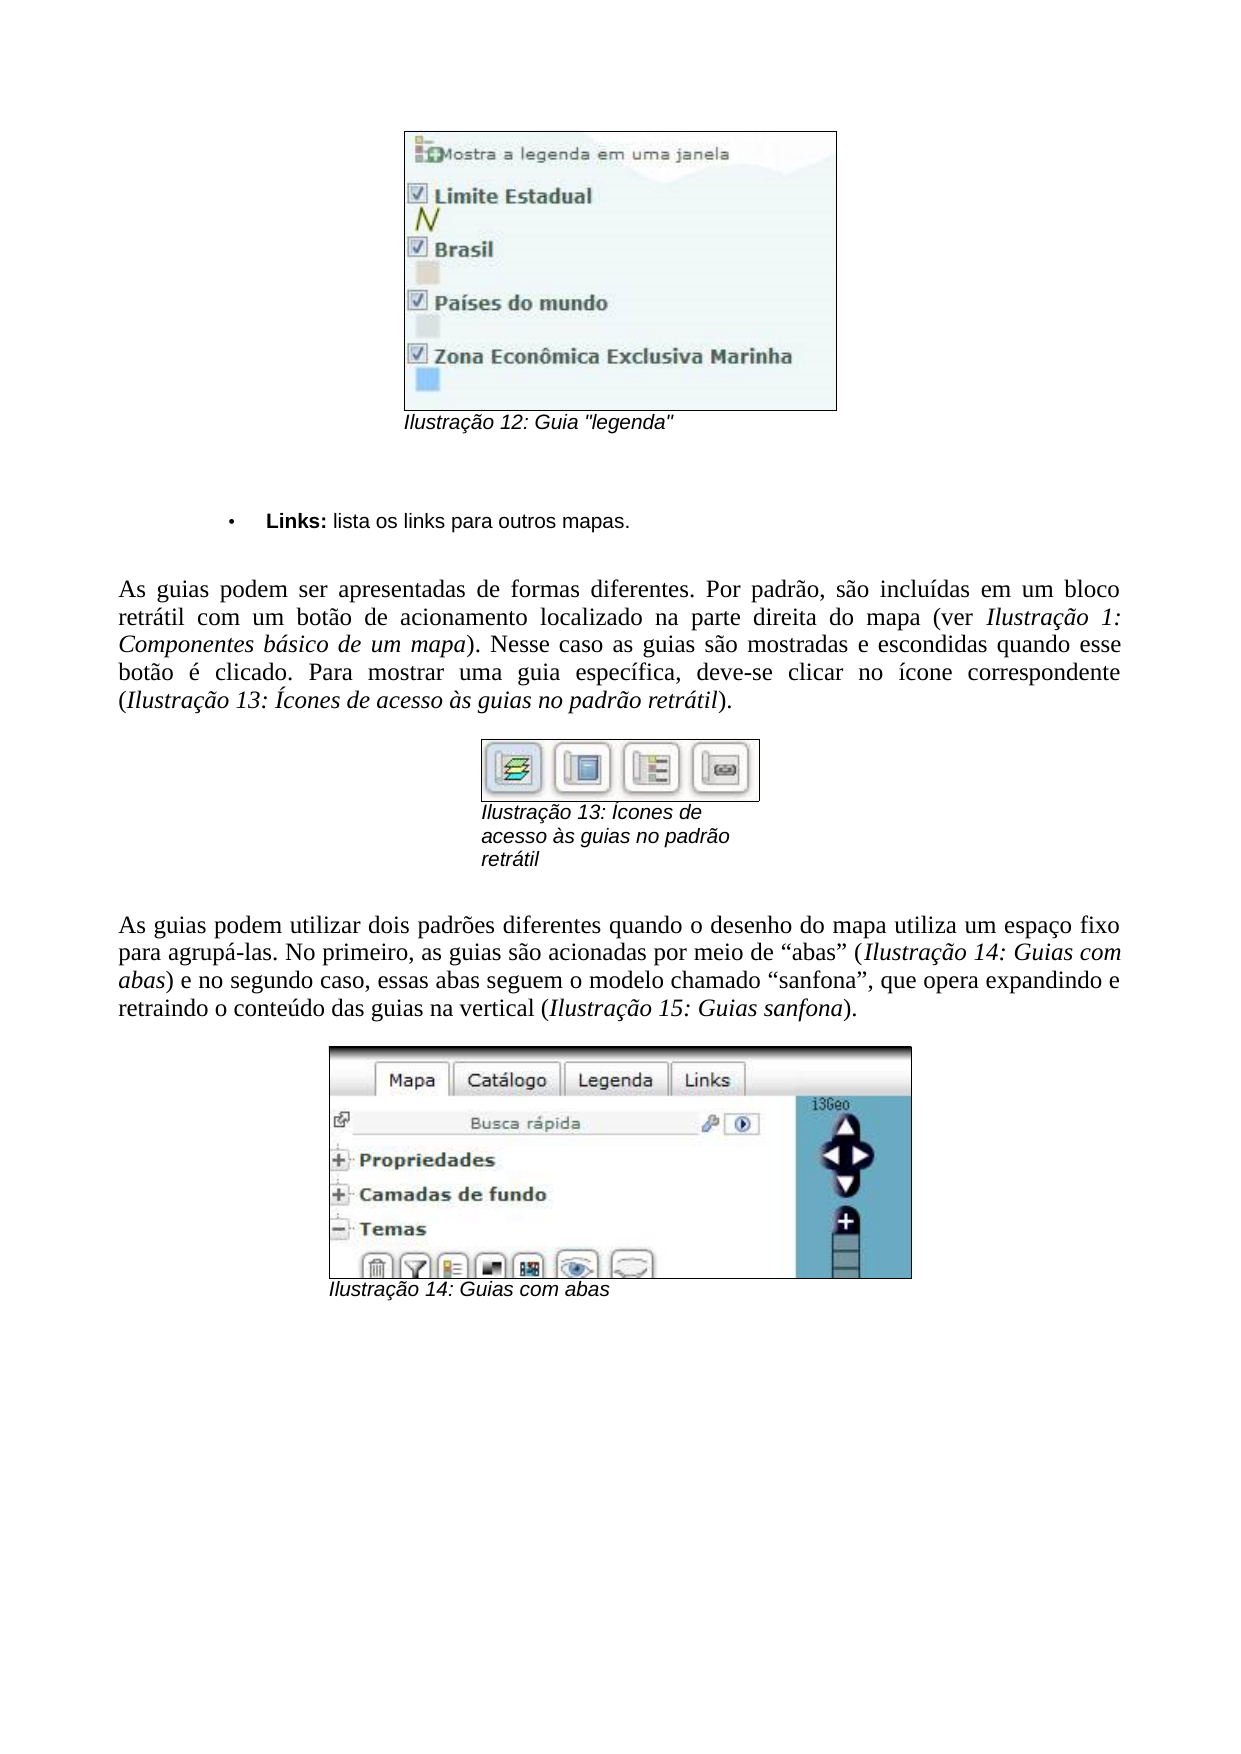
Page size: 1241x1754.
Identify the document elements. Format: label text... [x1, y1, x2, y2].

list Links: lista os links para outros mapas. [228, 510, 1122, 533]
picture [330, 1048, 911, 1278]
text Ilustração 13: Ícones de acesso às guias no padrão retrátil [481, 802, 759, 871]
text As guias podem ser apresentadas de formas diferentes. Por padrão, são incluídas em um bloco retrátil com um botão de acionamento localizado na parte direita do mapa (ver Ilustração 1: Componentes básico de um mapa). Nesse caso as guias são mostradas e escondidas quando esse botão é clicado. Para mostrar uma guia específica, deve-se clicar no ícone correspondente (Ilustração 13: Ícones de acesso às guias no padrão retrátil). [118, 575, 1122, 713]
list Ilustração 12: Guia "legenda" [404, 411, 836, 433]
text As guias podem utilizar dois padrões diferentes quando o desenho do mapa utiliza um espaço fixo para agrupá-las. No primeiro, as guias são acionadas por meio de “abas” (Ilustração 14: Guias com abas) e no segundo caso, essas abas seguem o modelo chamado “sanfona”, que opera expandindo e retraindo o conteúdo das guias na vertical (Ilustração 15: Guias sanfona). [118, 911, 1122, 1022]
text Ilustração 14: Guias com abas [329, 1279, 911, 1301]
picture [405, 132, 836, 410]
picture [482, 740, 759, 801]
